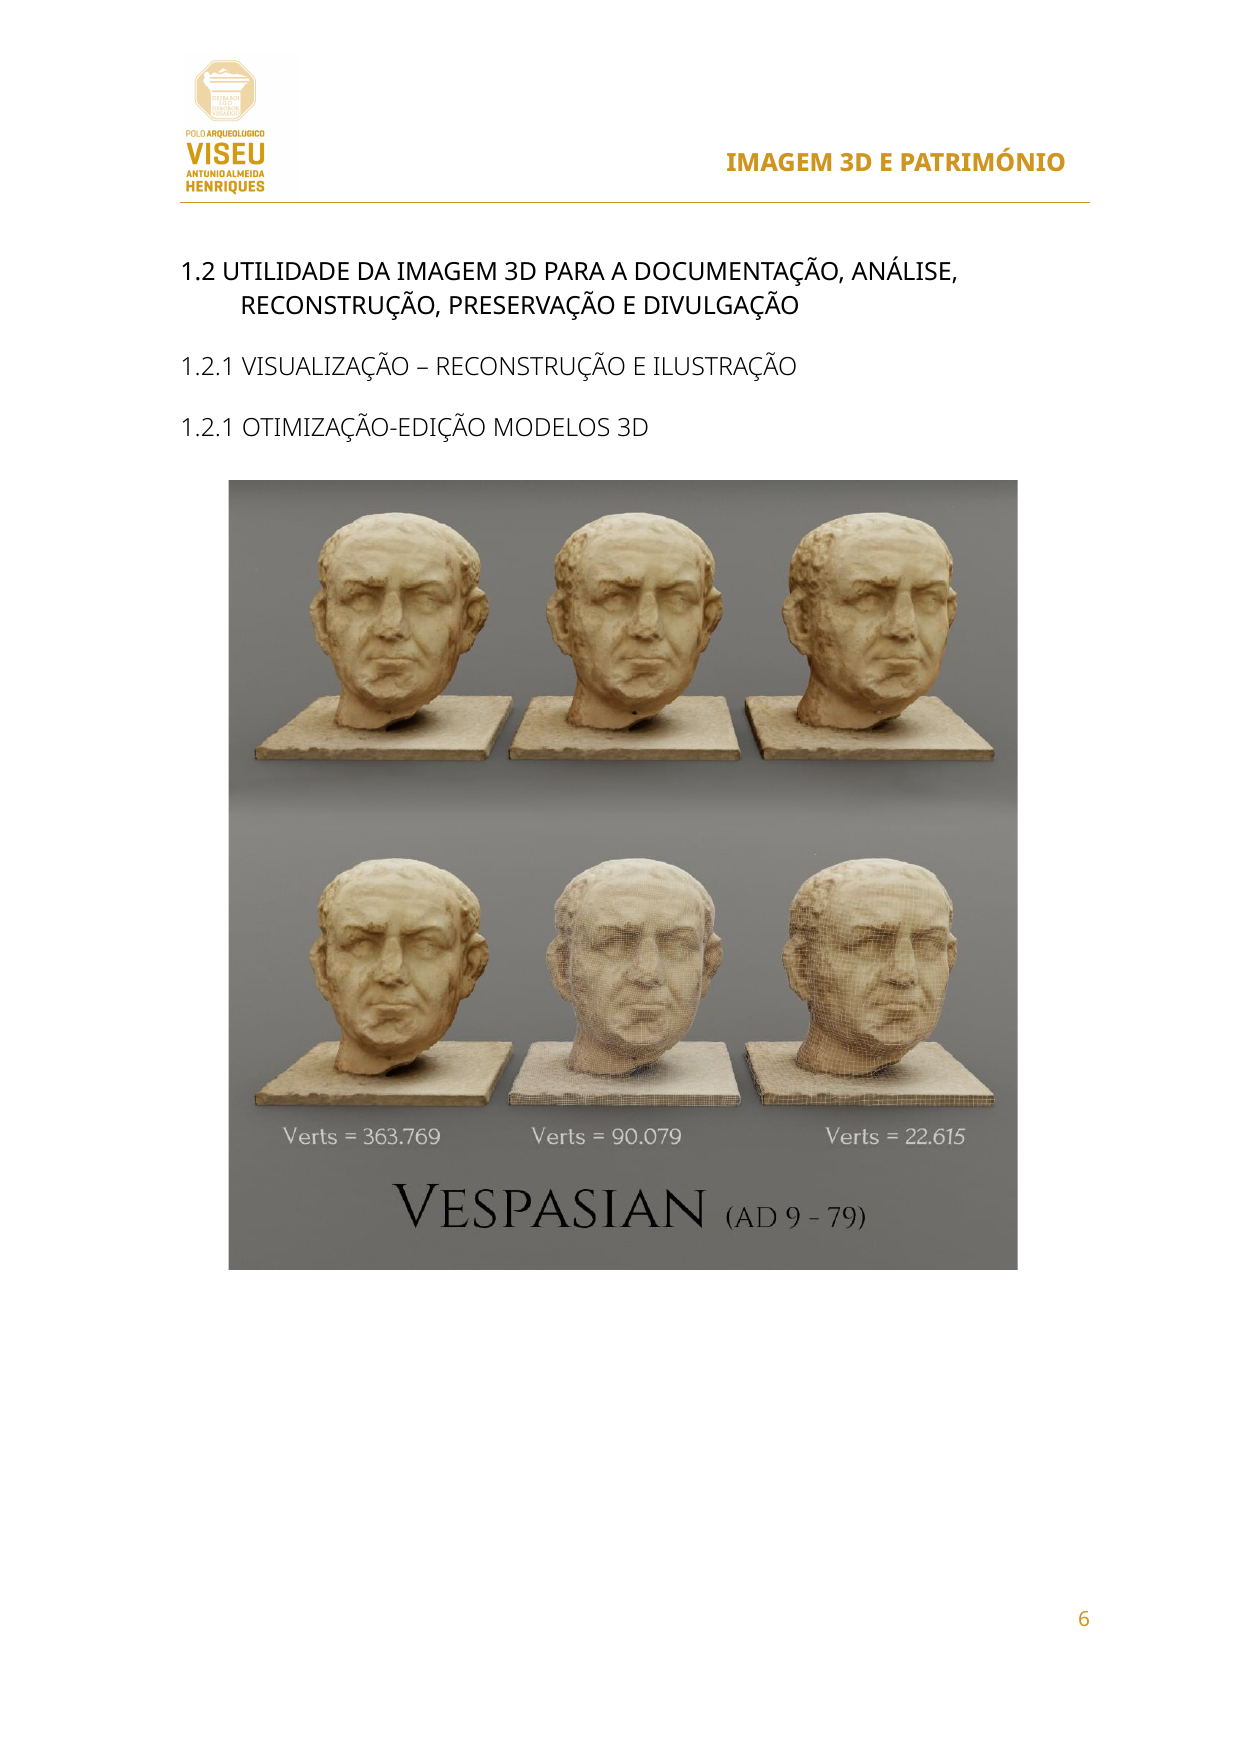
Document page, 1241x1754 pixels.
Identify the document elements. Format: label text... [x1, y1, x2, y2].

picture [183, 52, 299, 201]
subtitle 1.2 Utilidade da imagem 3D para a documentação, análise, reconstrução, preservação e divulgação [180, 253, 1090, 321]
picture [228, 480, 1018, 1270]
subtitle 1.2.1 Visualização – reconstrução e ilustração [180, 348, 1090, 382]
subtitle 1.2.1 Otimização-edição modelos 3D [180, 409, 1090, 444]
